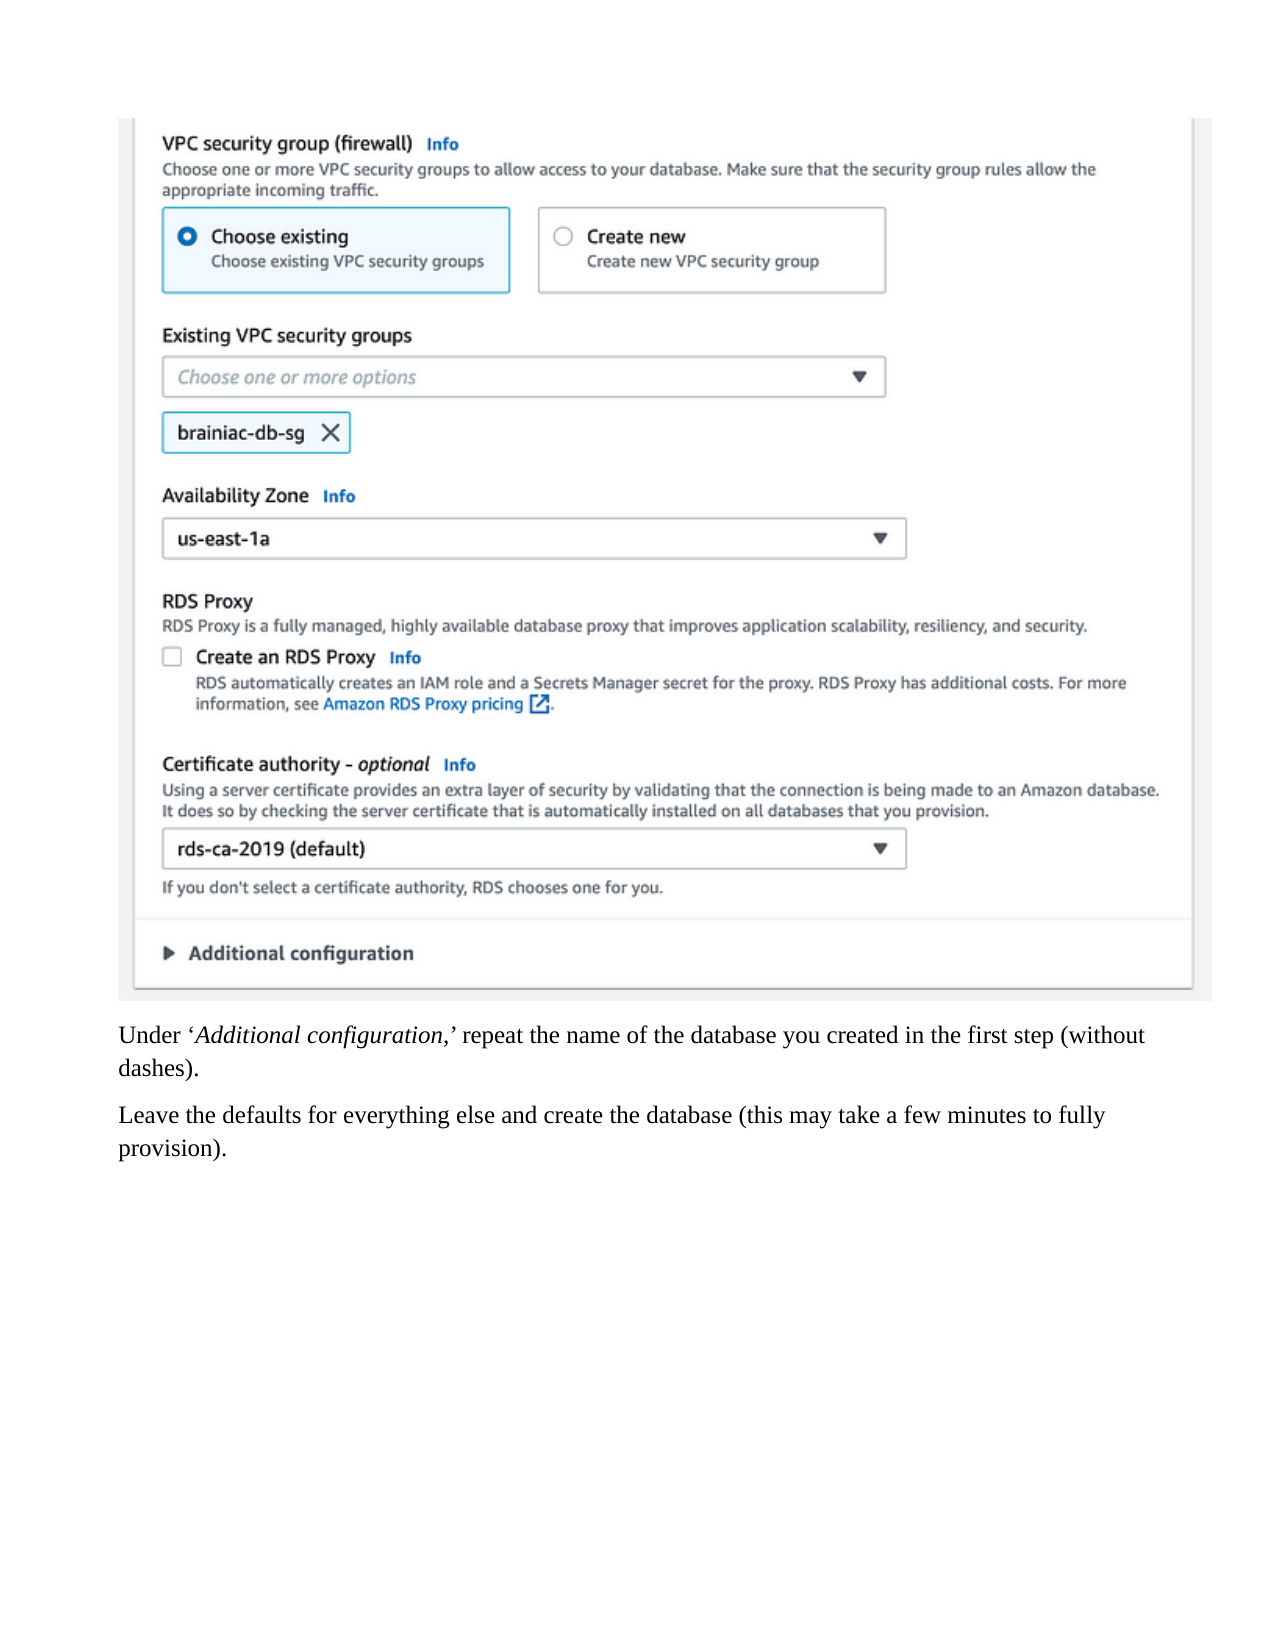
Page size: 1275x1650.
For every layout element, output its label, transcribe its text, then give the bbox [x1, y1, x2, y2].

text Leave the defaults for everything else and create the database (this may take a few minutes to fully provision). [118, 1100, 1157, 1162]
text Under ‘Additional configuration,’ repeat the name of the database you created in the first step (without dashes). [118, 1020, 1157, 1082]
picture [118, 118, 1212, 1001]
